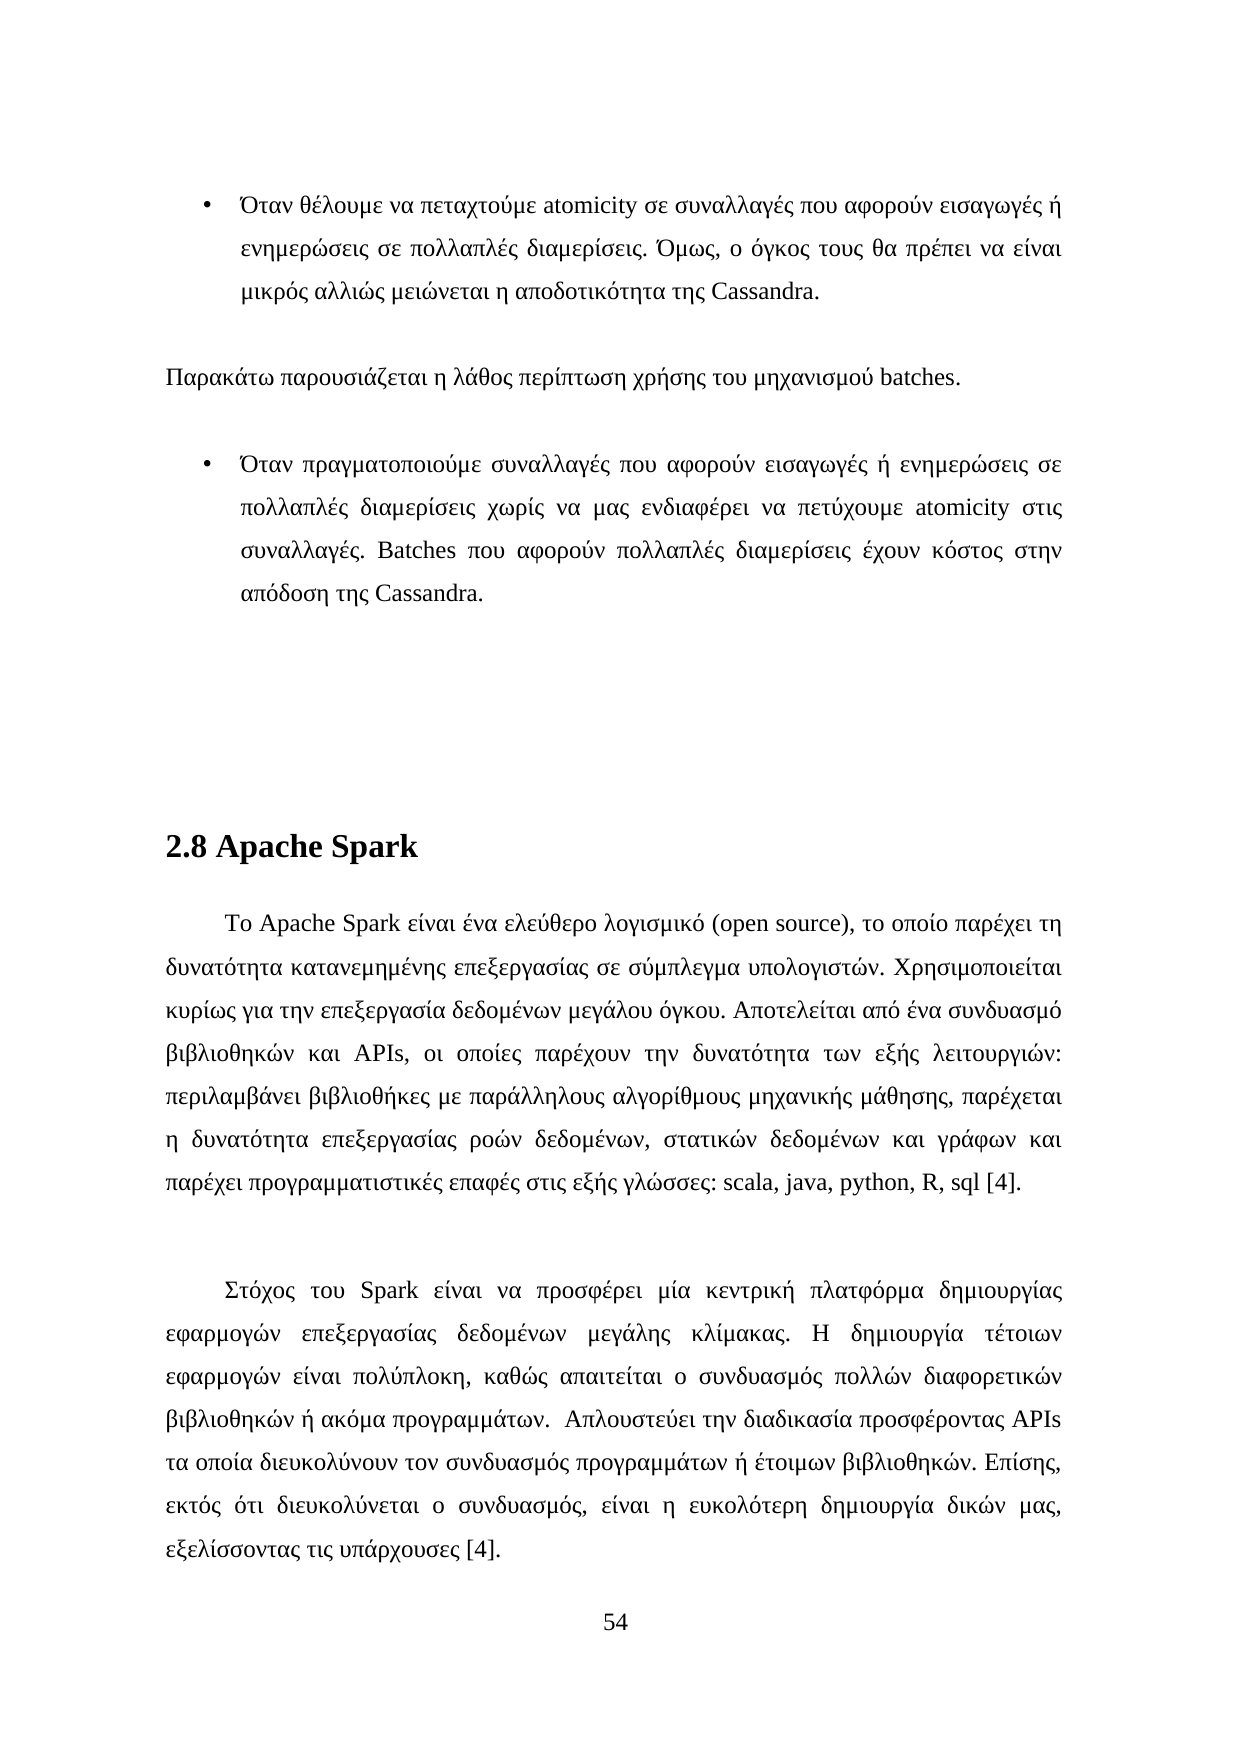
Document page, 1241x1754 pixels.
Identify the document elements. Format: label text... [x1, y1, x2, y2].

text Παρακάτω παρουσιάζεται η λάθος περίπτωση χρήσης του μηχανισμού batches. [165, 362, 1063, 391]
list Όταν πραγματοποιούμε συναλλαγές που αφορούν εισαγωγές ή ενημερώσεις σε πολλαπλές διαμερίσεις χωρίς να μας ενδιαφέρει να πετύχουμε atomicity στις συναλλαγές. Batches που αφορούν πολλαπλές διαμερίσεις έχουν κόστος στην απόδοση της Cassandra. [203, 449, 1063, 607]
list Όταν θέλουμε να πεταχτούμε atomicity σε συναλλαγές που αφορούν εισαγωγές ή ενημερώσεις σε πολλαπλές διαμερίσεις. Όμως, ο όγκος τους θα πρέπει να είναι μικρός αλλιώς μειώνεται η αποδοτικότητα της Cassandra. [203, 190, 1063, 305]
text Στόχος του Spark είναι να προσφέρει μία κεντρική πλατφόρμα δημιουργίας εφαρμογών επεξεργασίας δεδομένων μεγάλης κλίμακας. Η δημιουργία τέτοιων εφαρμογών είναι πολύπλοκη, καθώς απαιτείται ο συνδυασμός πολλών διαφορετικών βιβλιοθηκών ή ακόμα προγραμμάτων. Απλουστεύει την διαδικασία προσφέροντας APIs τα οποία διευκολύνουν τον συνδυασμός προγραμμάτων ή έτοιμων βιβλιοθηκών. Επίσης, εκτός ότι διευκολύνεται ο συνδυασμός, είναι η ευκολότερη δημιουργία δικών μας, εξελίσσοντας τις υπάρχουσες [4]. [165, 1275, 1063, 1562]
subtitle 2.8 Apache Spark [165, 826, 1063, 864]
text Το Apache Spark είναι ένα ελεύθερο λογισμικό (open source), το οποίο παρέχει τη δυνατότητα κατανεμημένης επεξεργασίας σε σύμπλεγμα υπολογιστών. Χρησιμοποιείται κυρίως για την επεξεργασία δεδομένων μεγάλου όγκου. Αποτελείται από ένα συνδυασμό βιβλιοθηκών και APIs, οι οποίες παρέχουν την δυνατότητα των εξής λειτουργιών: περιλαμβάνει βιβλιοθήκες με παράλληλους αλγορίθμους μηχανικής μάθησης, παρέχεται η δυνατότητα επεξεργασίας ροών δεδομένων, στατικών δεδομένων και γράφων και παρέχει προγραμματιστικές επαφές στις εξής γλώσσες: scala, java, python, R, sql [4]. [165, 908, 1063, 1196]
